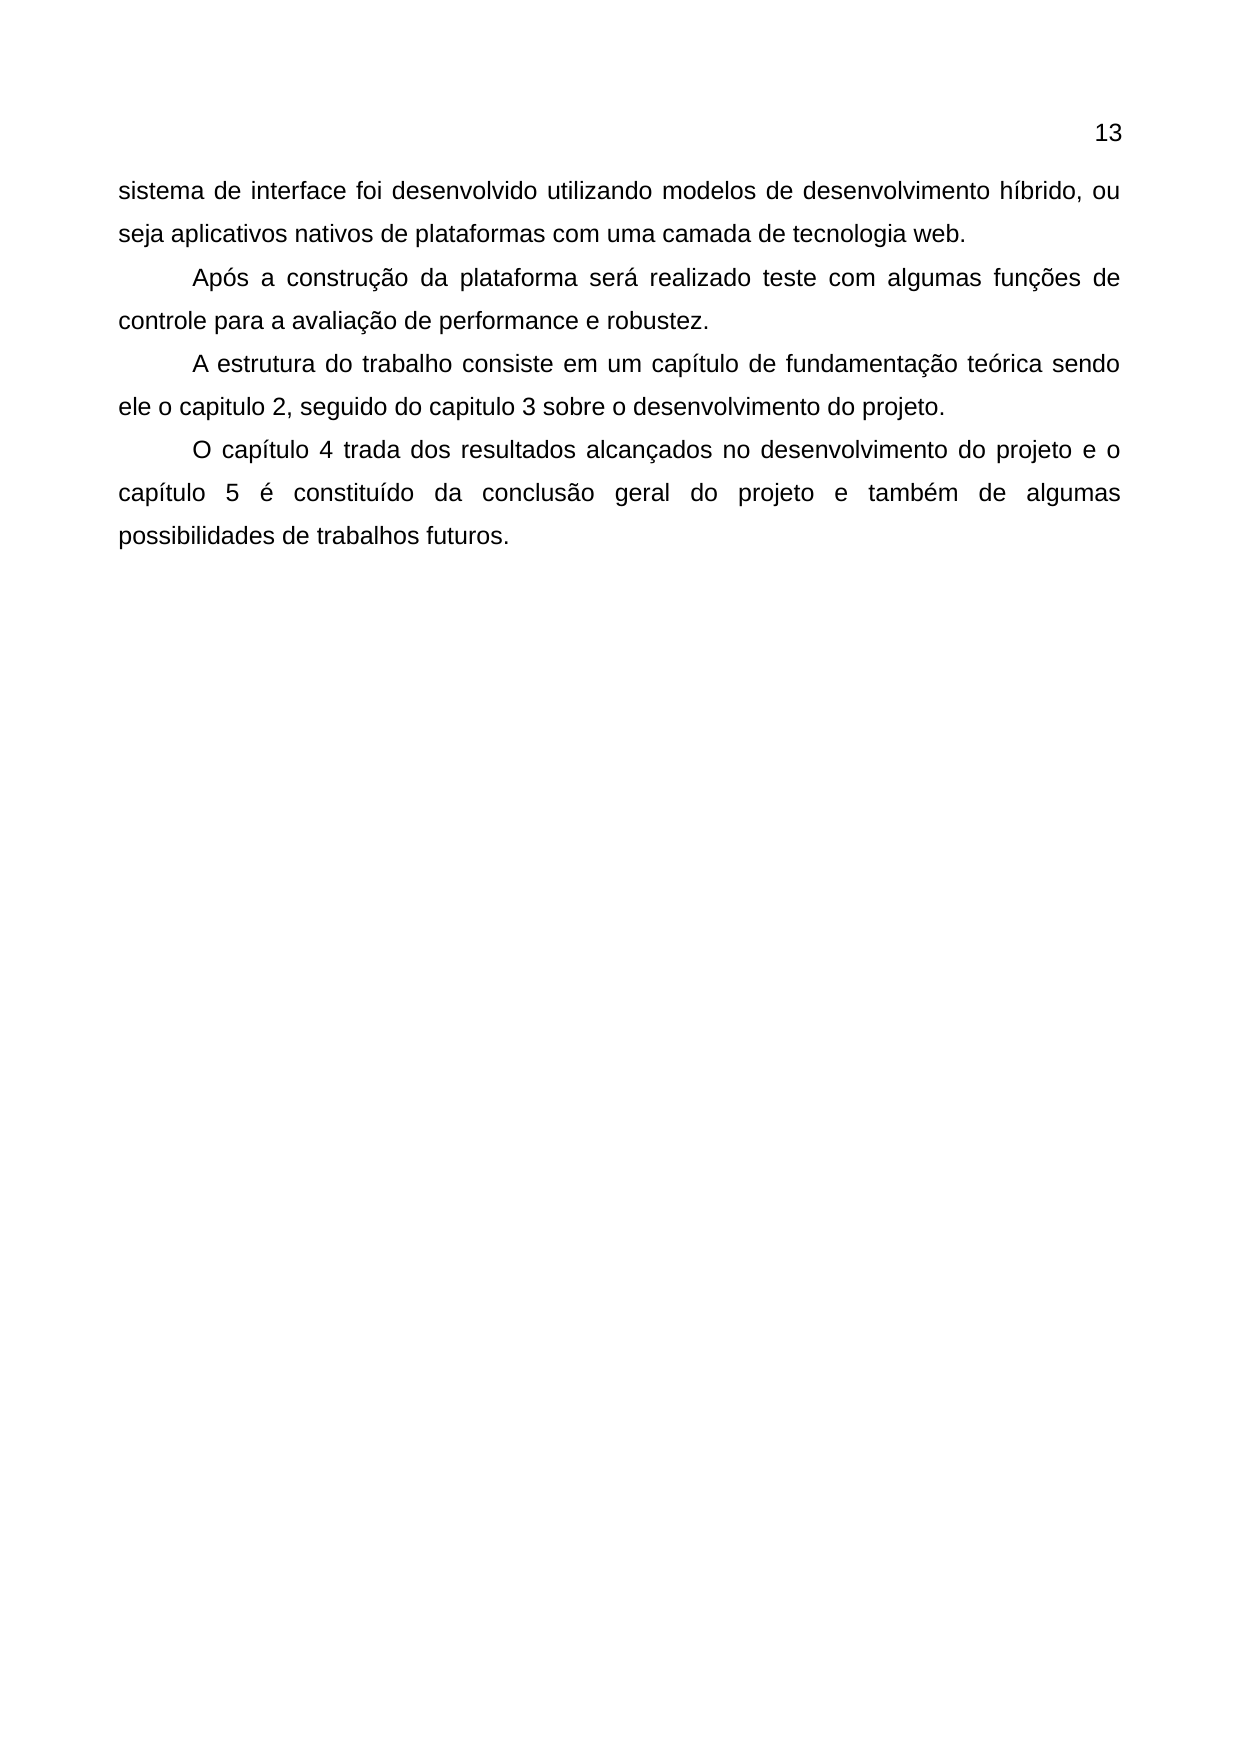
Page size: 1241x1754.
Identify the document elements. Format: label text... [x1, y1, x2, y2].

text O capítulo 4 trada dos resultados alcançados no desenvolvimento do projeto e o capítulo 5 é constituído da conclusão geral do projeto e também de algumas possibilidades de trabalhos futuros. [118, 435, 1122, 550]
text Após a construção da plataforma será realizado teste com algumas funções de controle para a avaliação de performance e robustez. [118, 263, 1122, 334]
text A estrutura do trabalho consiste em um capítulo de fundamentação teórica sendo ele o capitulo 2, seguido do capitulo 3 sobre o desenvolvimento do projeto. [118, 349, 1122, 421]
text sistema de interface foi desenvolvido utilizando modelos de desenvolvimento híbrido, ou seja aplicativos nativos de plataformas com uma camada de tecnologia web. [118, 176, 1122, 248]
